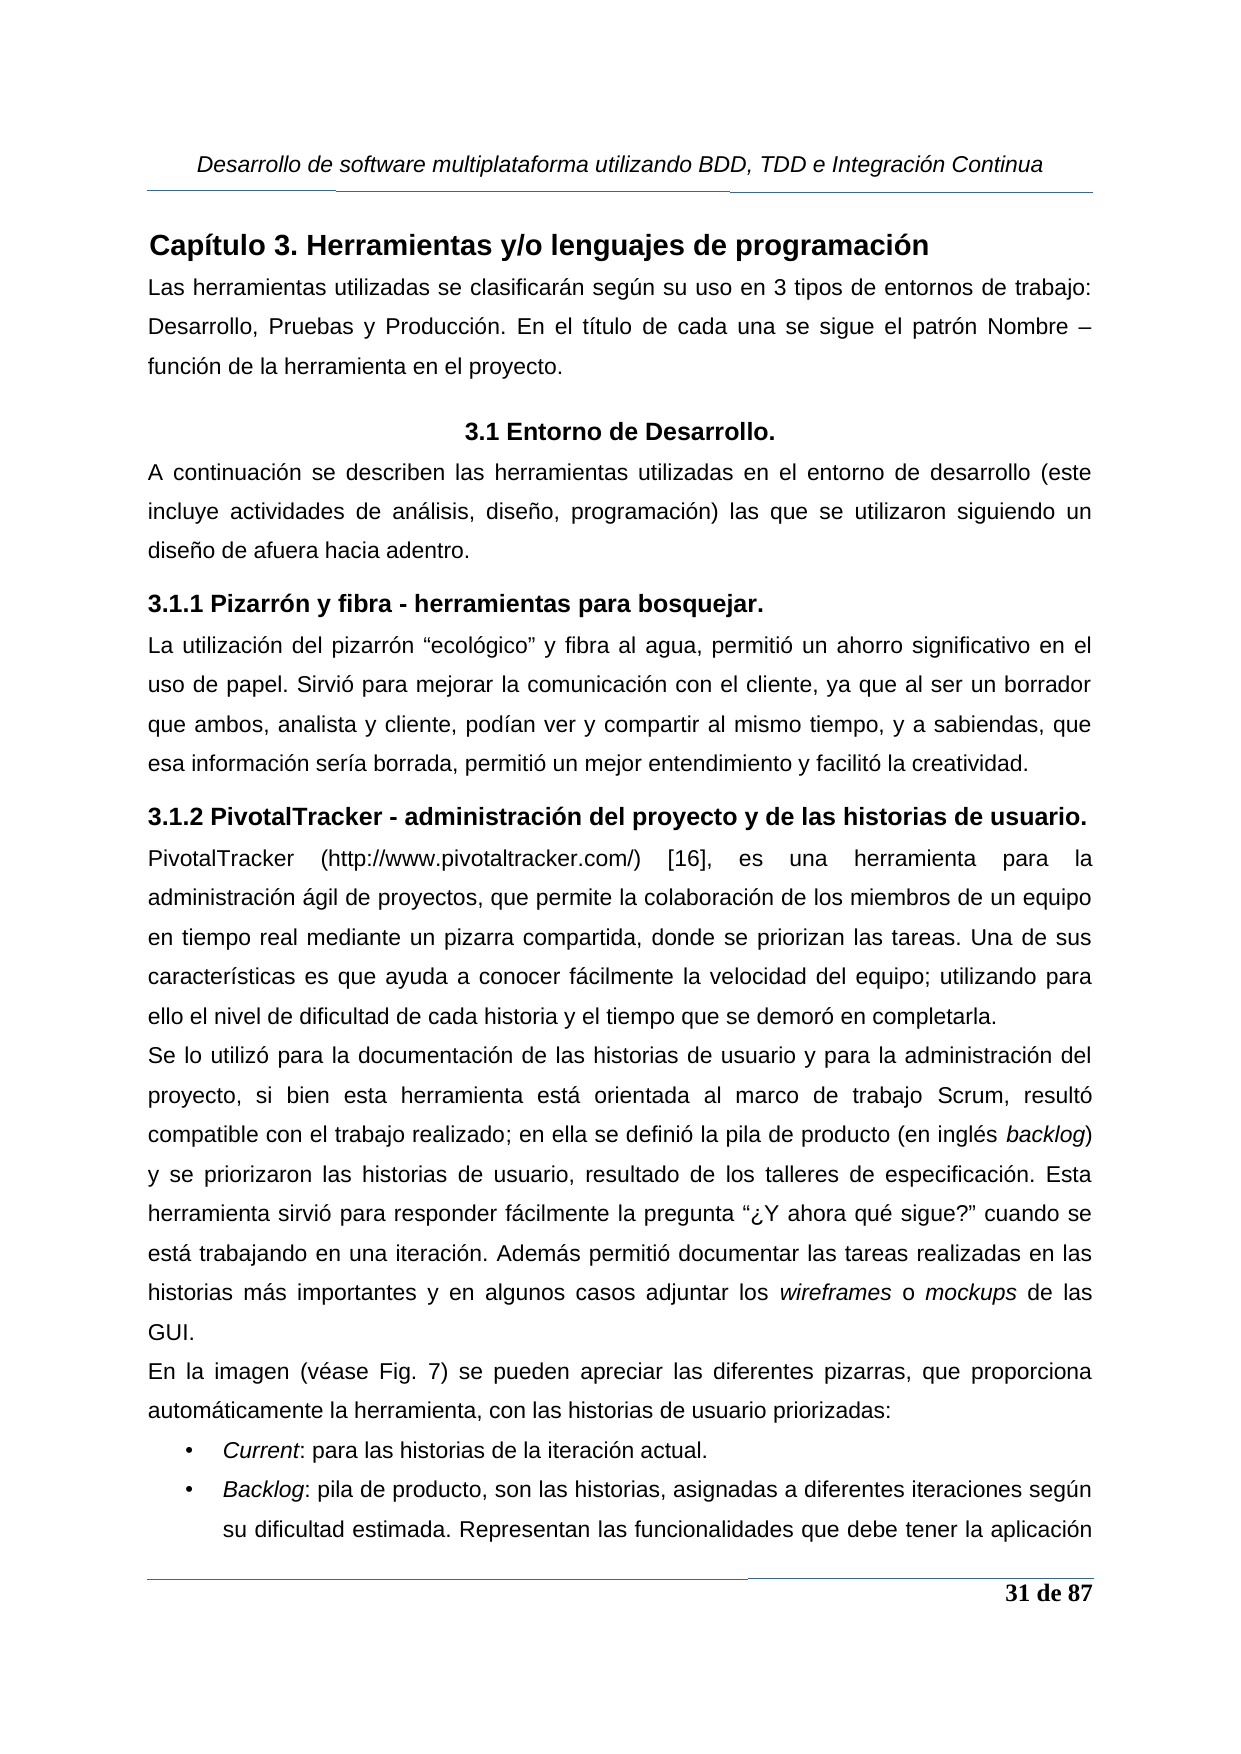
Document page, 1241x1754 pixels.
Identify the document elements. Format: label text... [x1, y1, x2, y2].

text A continuación se describen las herramientas utilizadas en el entorno de desarrollo (este incluye actividades de análisis, diseño, programación) las que se utilizaron siguiendo un diseño de afuera hacia adentro. [148, 458, 1093, 564]
list 3.1.2 PivotalTracker - administración del proyecto y de las historias de usuario. [148, 802, 1093, 830]
text En la imagen (véase Fig. 7) se pueden apreciar las diferentes pizarras, que proporciona automáticamente la herramienta, con las historias de usuario priorizadas: [148, 1358, 1093, 1424]
text PivotalTracker (http://www.pivotaltracker.com/) [16], es una herramienta para la administración ágil de proyectos, que permite la colaboración de los miembros de un equipo en tiempo real mediante un pizarra compartida, donde se priorizan las tareas. Una de sus características es que ayuda a conocer fácilmente la velocidad del equipo; utilizando para ello el nivel de dificultad de cada historia y el tiempo que se demoró en completarla. [148, 845, 1093, 1029]
subtitle 3.1 Entorno de Desarrollo. [148, 417, 1093, 446]
list 3.1.1 Pizarrón y fibra - herramientas para bosquejar. [148, 589, 1093, 617]
text La utilización del pizarrón “ecológico” y fibra al agua, permitió un ahorro significativo en el uso de papel. Sirvió para mejorar la comunicación con el cliente, ya que al ser un borrador que ambos, analista y cliente, podían ver y compartir al mismo tiempo, y a sabiendas, que esa información sería borrada, permitió un mejor entendimiento y facilitó la creatividad. [148, 632, 1093, 777]
text Se lo utilizó para la documentación de las historias de usuario y para la administración del proyecto, si bien esta herramienta está orientada al marco de trabajo Scrum, resultó compatible con el trabajo realizado; en ella se definió la pila de producto (en inglés backlog) y se priorizaron las historias de usuario, resultado de los talleres de especificación. Esta herramienta sirvió para responder fácilmente la pregunta “¿Y ahora qué sigue?” cuando se está trabajando en una iteración. Además permitió documentar las tareas realizadas en las historias más importantes y en algunos casos adjuntar los wireframes o mockups de las GUI. [148, 1042, 1093, 1345]
list Current: para las historias de la iteración actual. [185, 1437, 1093, 1463]
list Backlog: pila de producto, son las historias, asignadas a diferentes iteraciones según su dificultad estimada. Representan las funcionalidades que debe tener la aplicación [185, 1476, 1093, 1542]
text Las herramientas utilizadas se clasificarán según su uso en 3 tipos de entornos de trabajo: Desarrollo, Pruebas y Producción. En el título de cada una se sigue el patrón Nombre – función de la herramienta en el proyecto. [148, 274, 1093, 379]
subtitle Capítulo 3. Herramientas y/o lenguajes de programación [148, 228, 1093, 261]
